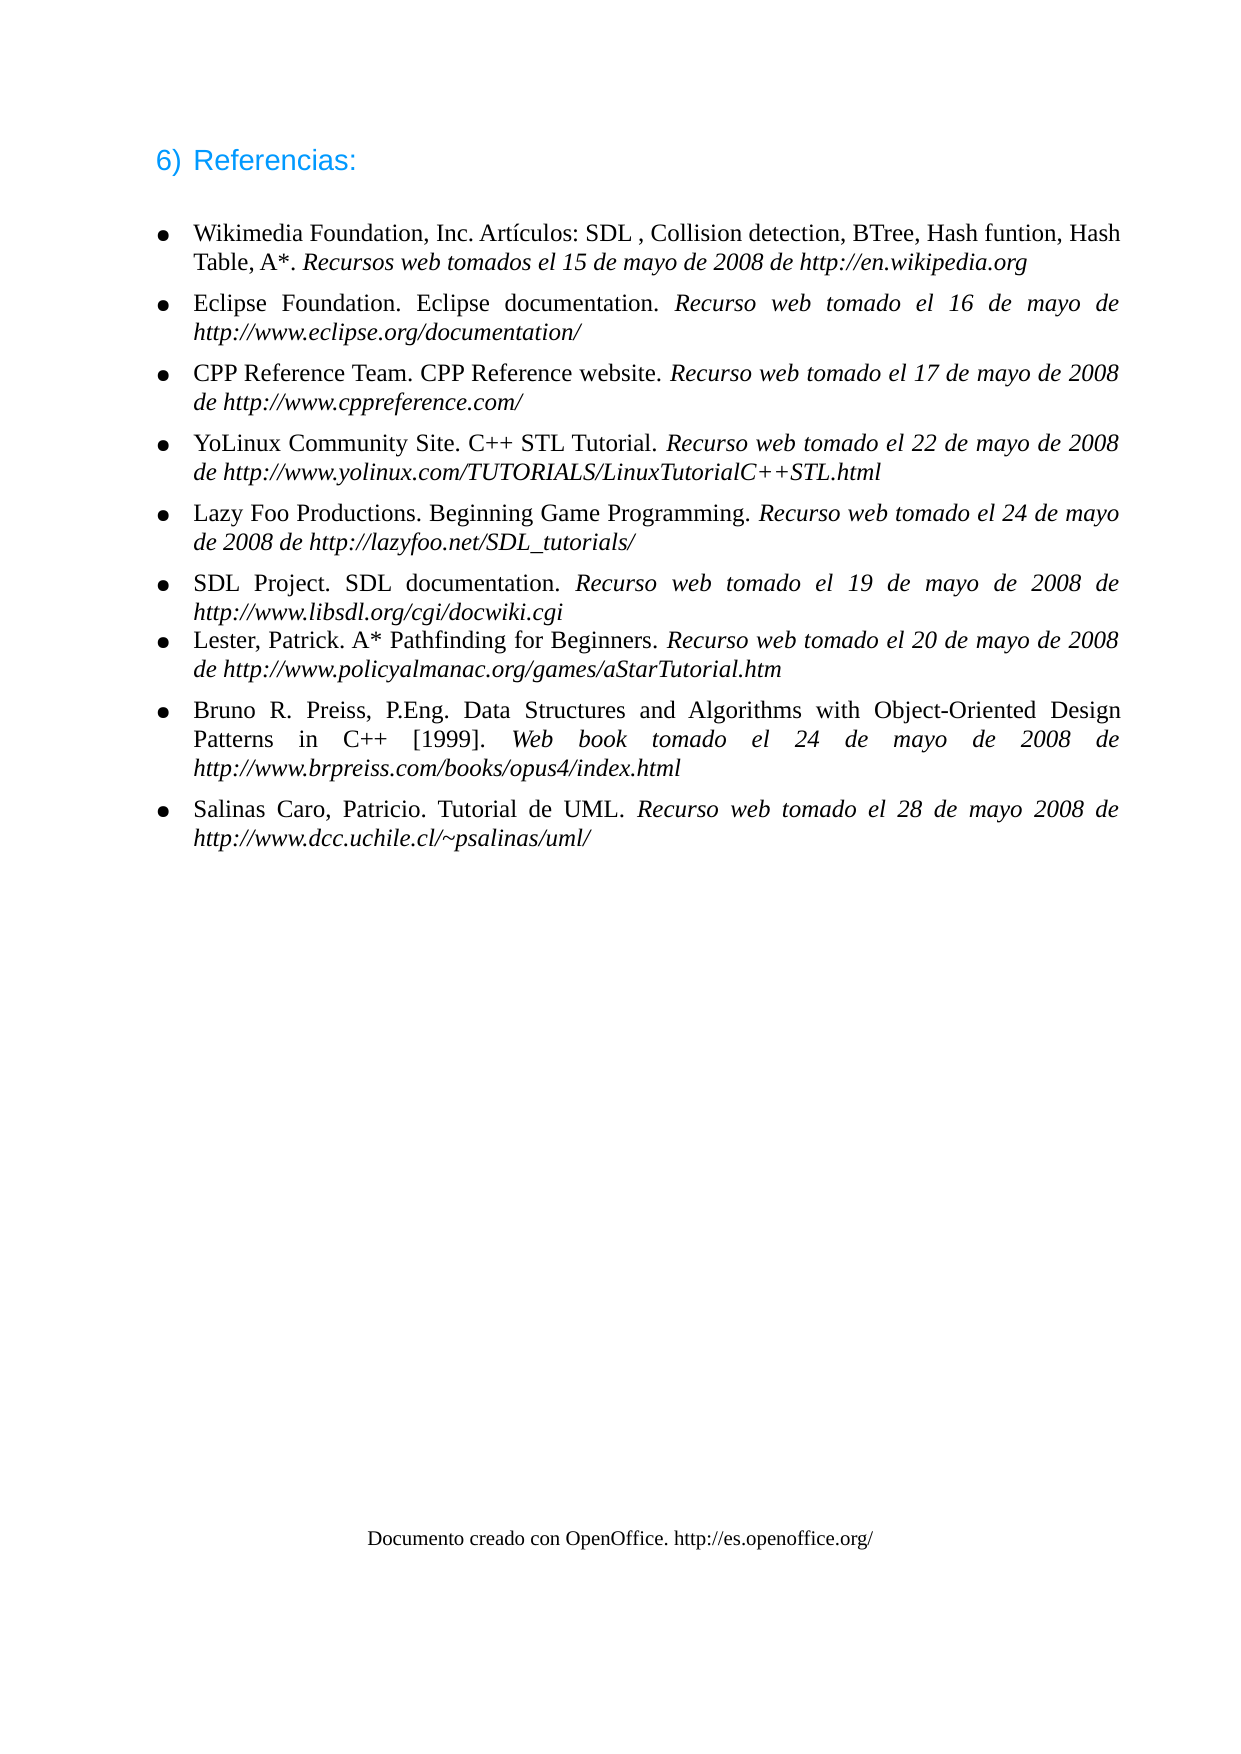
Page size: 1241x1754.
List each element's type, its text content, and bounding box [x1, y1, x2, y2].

list Eclipse Foundation. Eclipse documentation. Recurso web tomado el 16 de mayo de http://www.eclipse.org/documentation/ [156, 288, 1122, 345]
list YoLinux Community Site. C++ STL Tutorial. Recurso web tomado el 22 de mayo de 2008 de http://www.yolinux.com/TUTORIALS/LinuxTutorialC++STL.html [156, 428, 1122, 485]
list Lester, Patrick. A* Pathfinding for Beginners. Recurso web tomado el 20 de mayo de 2008 de http://www.policyalmanac.org/games/aStarTutorial.htm [156, 625, 1122, 683]
list Lazy Foo Productions. Beginning Game Programming. Recurso web tomado el 24 de mayo de 2008 de http://lazyfoo.net/SDL_tutorials/ [156, 498, 1122, 555]
text Documento creado con OpenOffice. http://es.openoffice.org/ [118, 1525, 1122, 1549]
list Salinas Caro, Patricio. Tutorial de UML. Recurso web tomado el 28 de mayo 2008 de http://www.dcc.uchile.cl/~psalinas/uml/ [156, 794, 1122, 852]
list Bruno R. Preiss, P.Eng. Data Structures and Algorithms with Object-Oriented Design Patterns in C++ [1999]. Web book tomado el 24 de mayo de 2008 de http://www.brpreiss.com/books/opus4/index.html [156, 695, 1122, 782]
subtitle Referencias: [156, 143, 1122, 177]
list SDL Project. SDL documentation. Recurso web tomado el 19 de mayo de 2008 de http://www.libsdl.org/cgi/docwiki.cgi [156, 568, 1122, 625]
list CPP Reference Team. CPP Reference website. Recurso web tomado el 17 de mayo de 2008 de http://www.cppreference.com/ [156, 358, 1122, 415]
list Wikimedia Foundation, Inc. Artículos: SDL , Collision detection, BTree, Hash funtion, Hash Table, A*. Recursos web tomados el 15 de mayo de 2008 de http://en.wikipedia.org [156, 218, 1122, 275]
